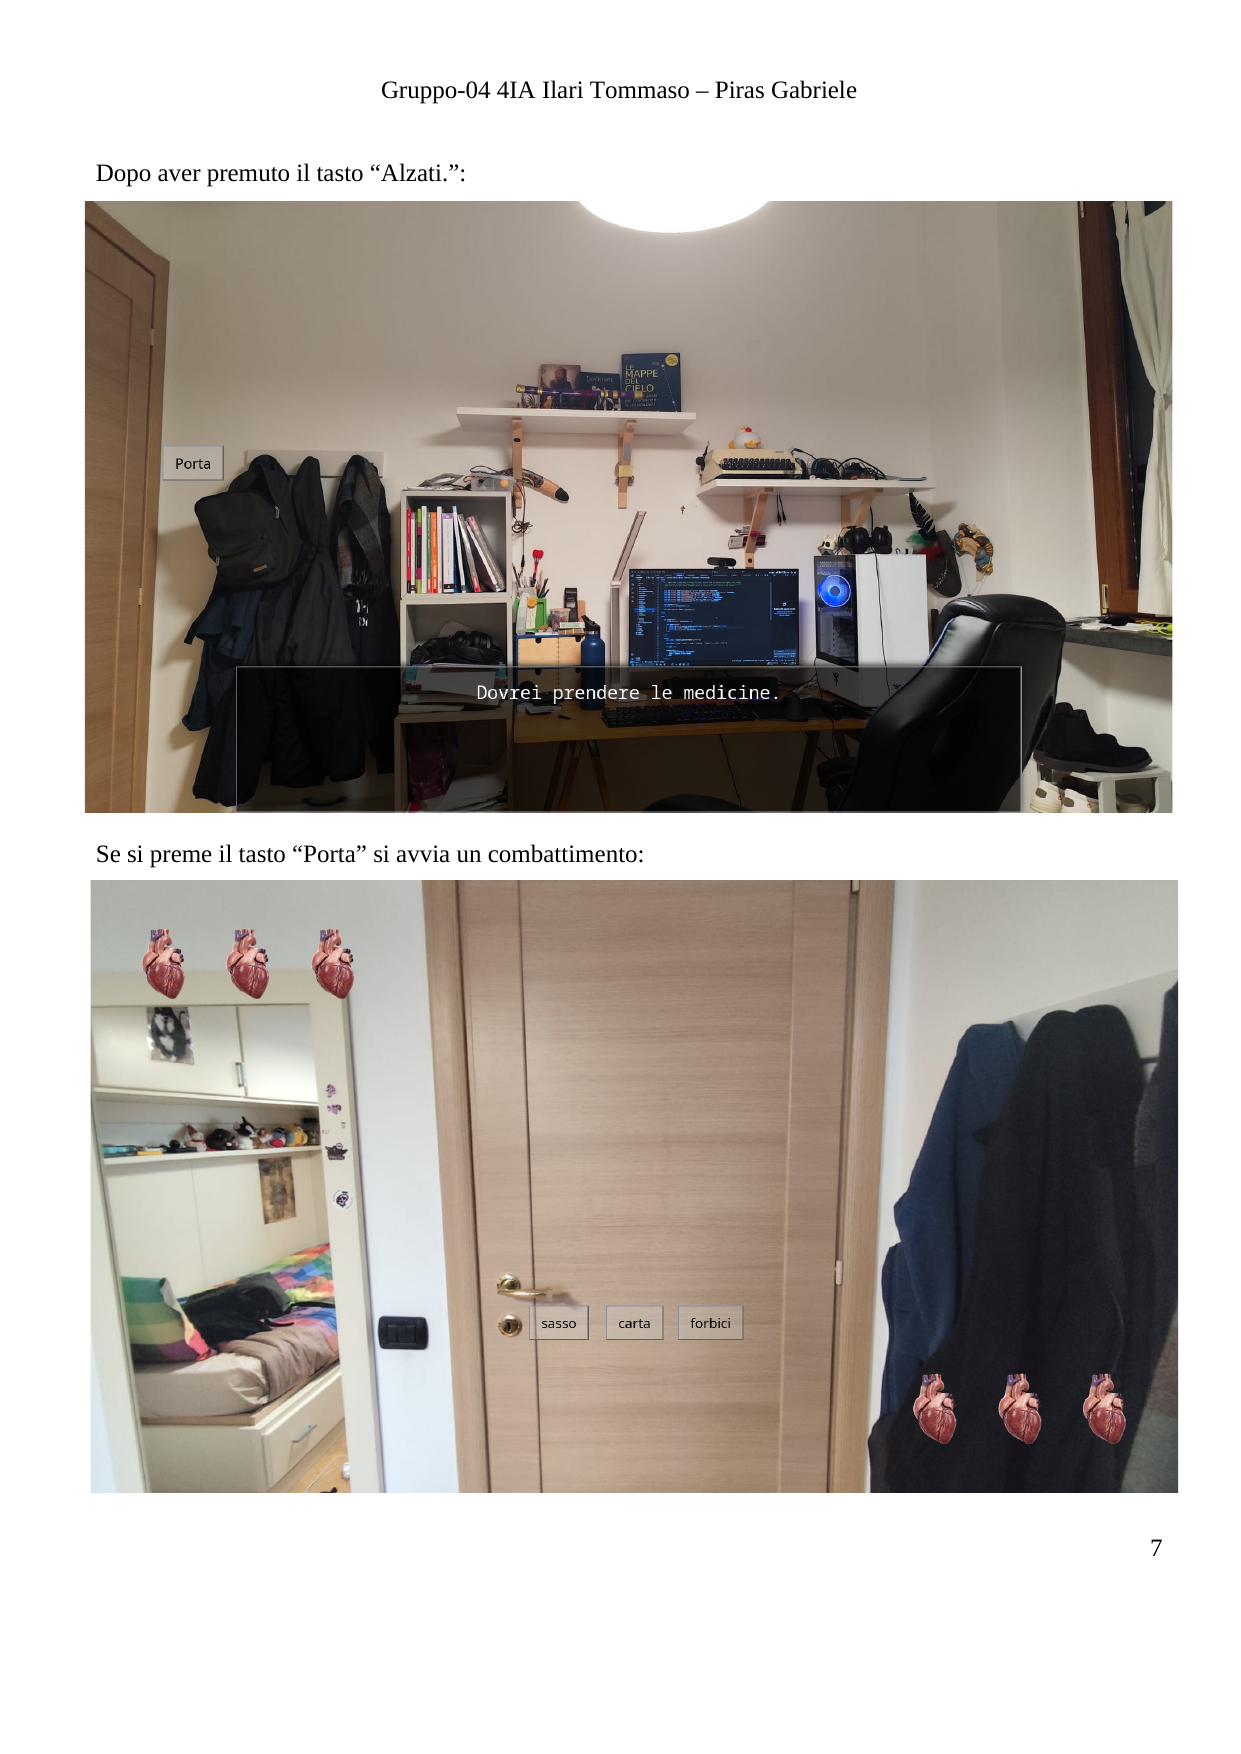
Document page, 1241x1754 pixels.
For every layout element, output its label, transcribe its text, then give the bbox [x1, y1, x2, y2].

text Dopo aver premuto il tasto “Alzati.”: [96, 159, 1161, 187]
text Se si preme il tasto “Porta” si avvia un combattimento: [96, 841, 1161, 868]
picture [90, 880, 1179, 1493]
picture [84, 201, 1173, 813]
